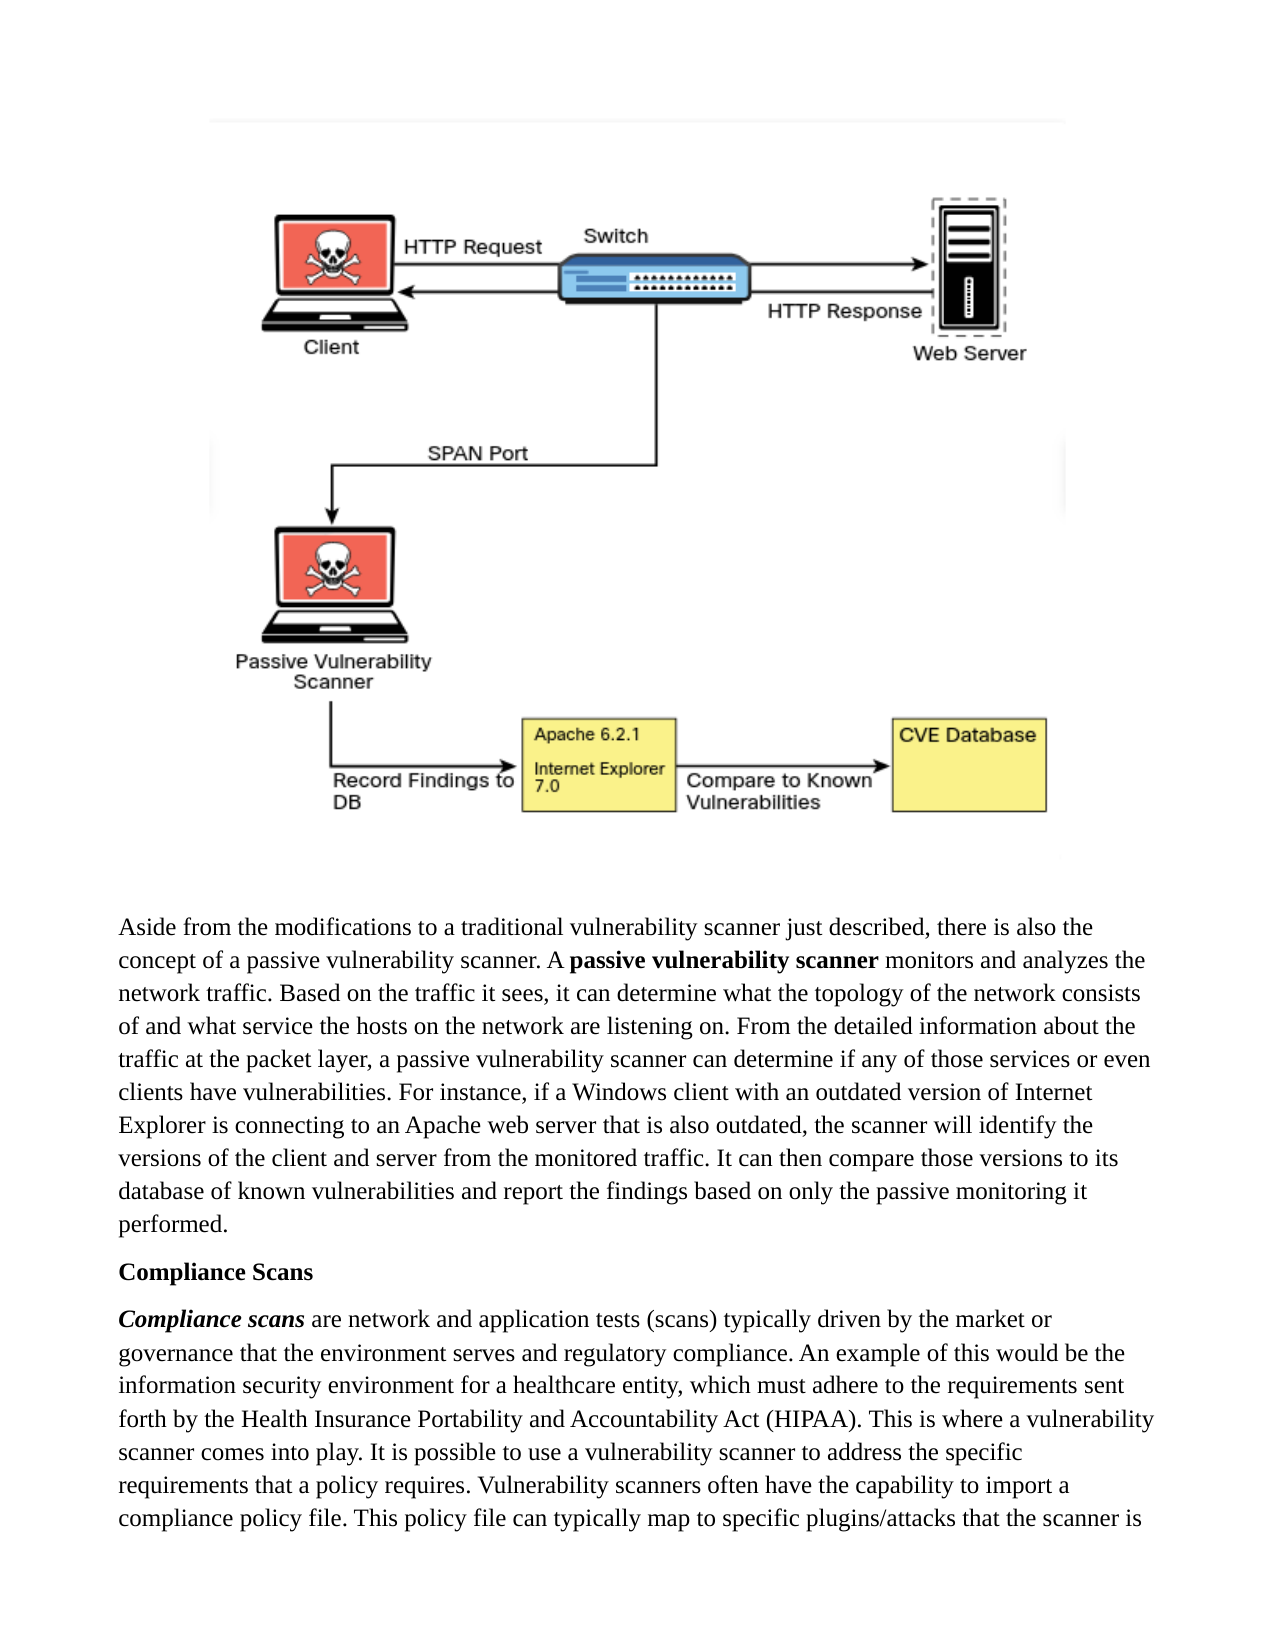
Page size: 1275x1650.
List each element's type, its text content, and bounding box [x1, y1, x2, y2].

text Compliance Scans [118, 1257, 1157, 1286]
picture [209, 118, 1066, 861]
text Aside from the modifications to a traditional vulnerability scanner just described, there is also the concept of a passive vulnerability scanner. A passive vulnerability scanner monitors and analyzes the network traffic. Based on the traffic it sees, it can determine what the topology of the network consists of and what service the hosts on the network are listening on. From the detailed information about the traffic at the packet layer, a passive vulnerability scanner can determine if any of those services or even clients have vulnerabilities. For instance, if a Windows client with an outdated version of Internet Explorer is connecting to an Apache web server that is also outdated, the scanner will identify the versions of the client and server from the monitored traffic. It can then compare those versions to its database of known vulnerabilities and report the findings based on only the passive monitoring it performed. [118, 912, 1157, 1238]
text Compliance scans are network and application tests (scans) typically driven by the market or governance that the environment serves and regulatory compliance. An example of this would be the information security environment for a healthcare entity, which must adhere to the requirements sent forth by the Health Insurance Portability and Accountability Act (HIPAA). This is where a vulnerability scanner comes into play. It is possible to use a vulnerability scanner to address the specific requirements that a policy requires. Vulnerability scanners often have the capability to import a compliance policy file. This policy file can typically map to specific plugins/attacks that the scanner is [118, 1304, 1157, 1531]
